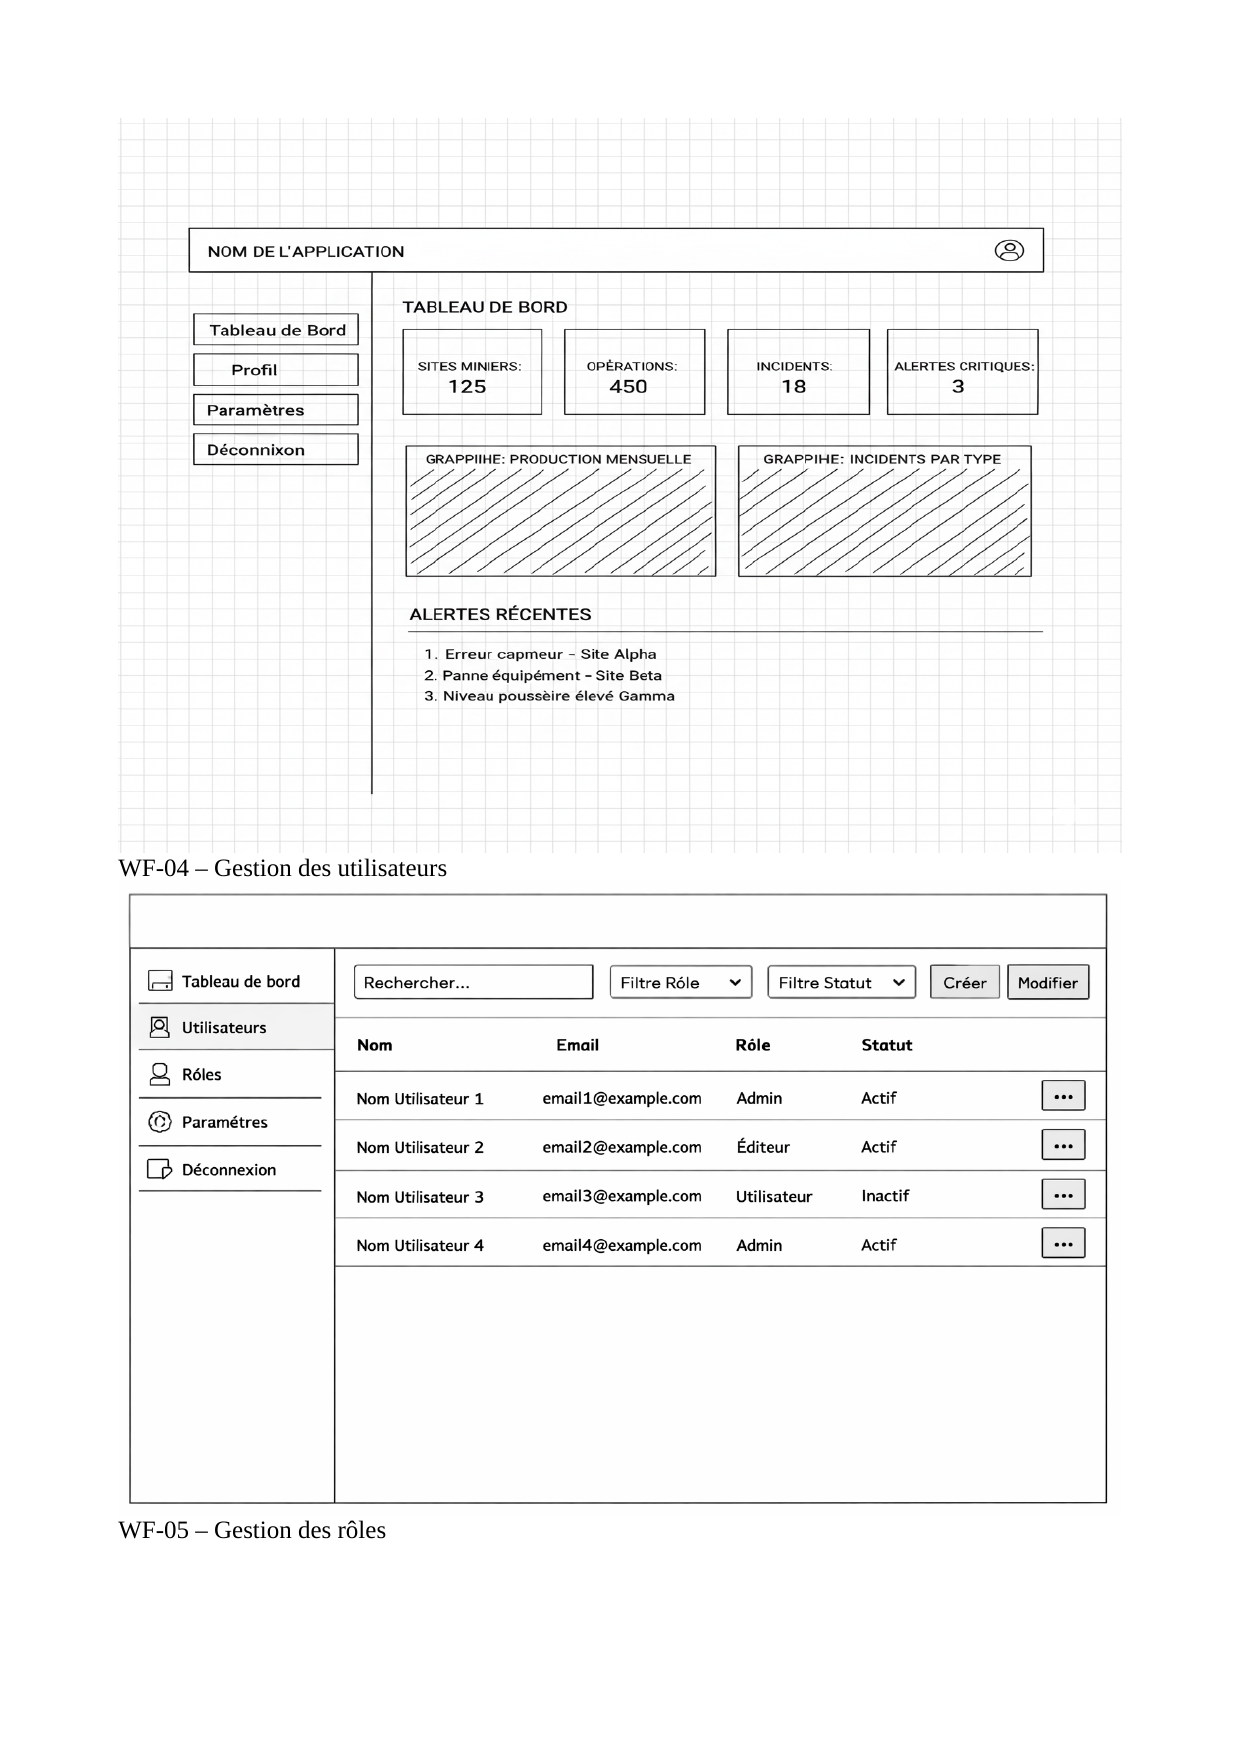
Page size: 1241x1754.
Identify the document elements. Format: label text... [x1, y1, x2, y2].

picture [118, 881, 1123, 1516]
text WF-04 – Gestion des utilisateurs [118, 853, 1122, 881]
text WF-05 – Gestion des rôles [118, 1516, 1122, 1544]
picture [118, 118, 1123, 853]
